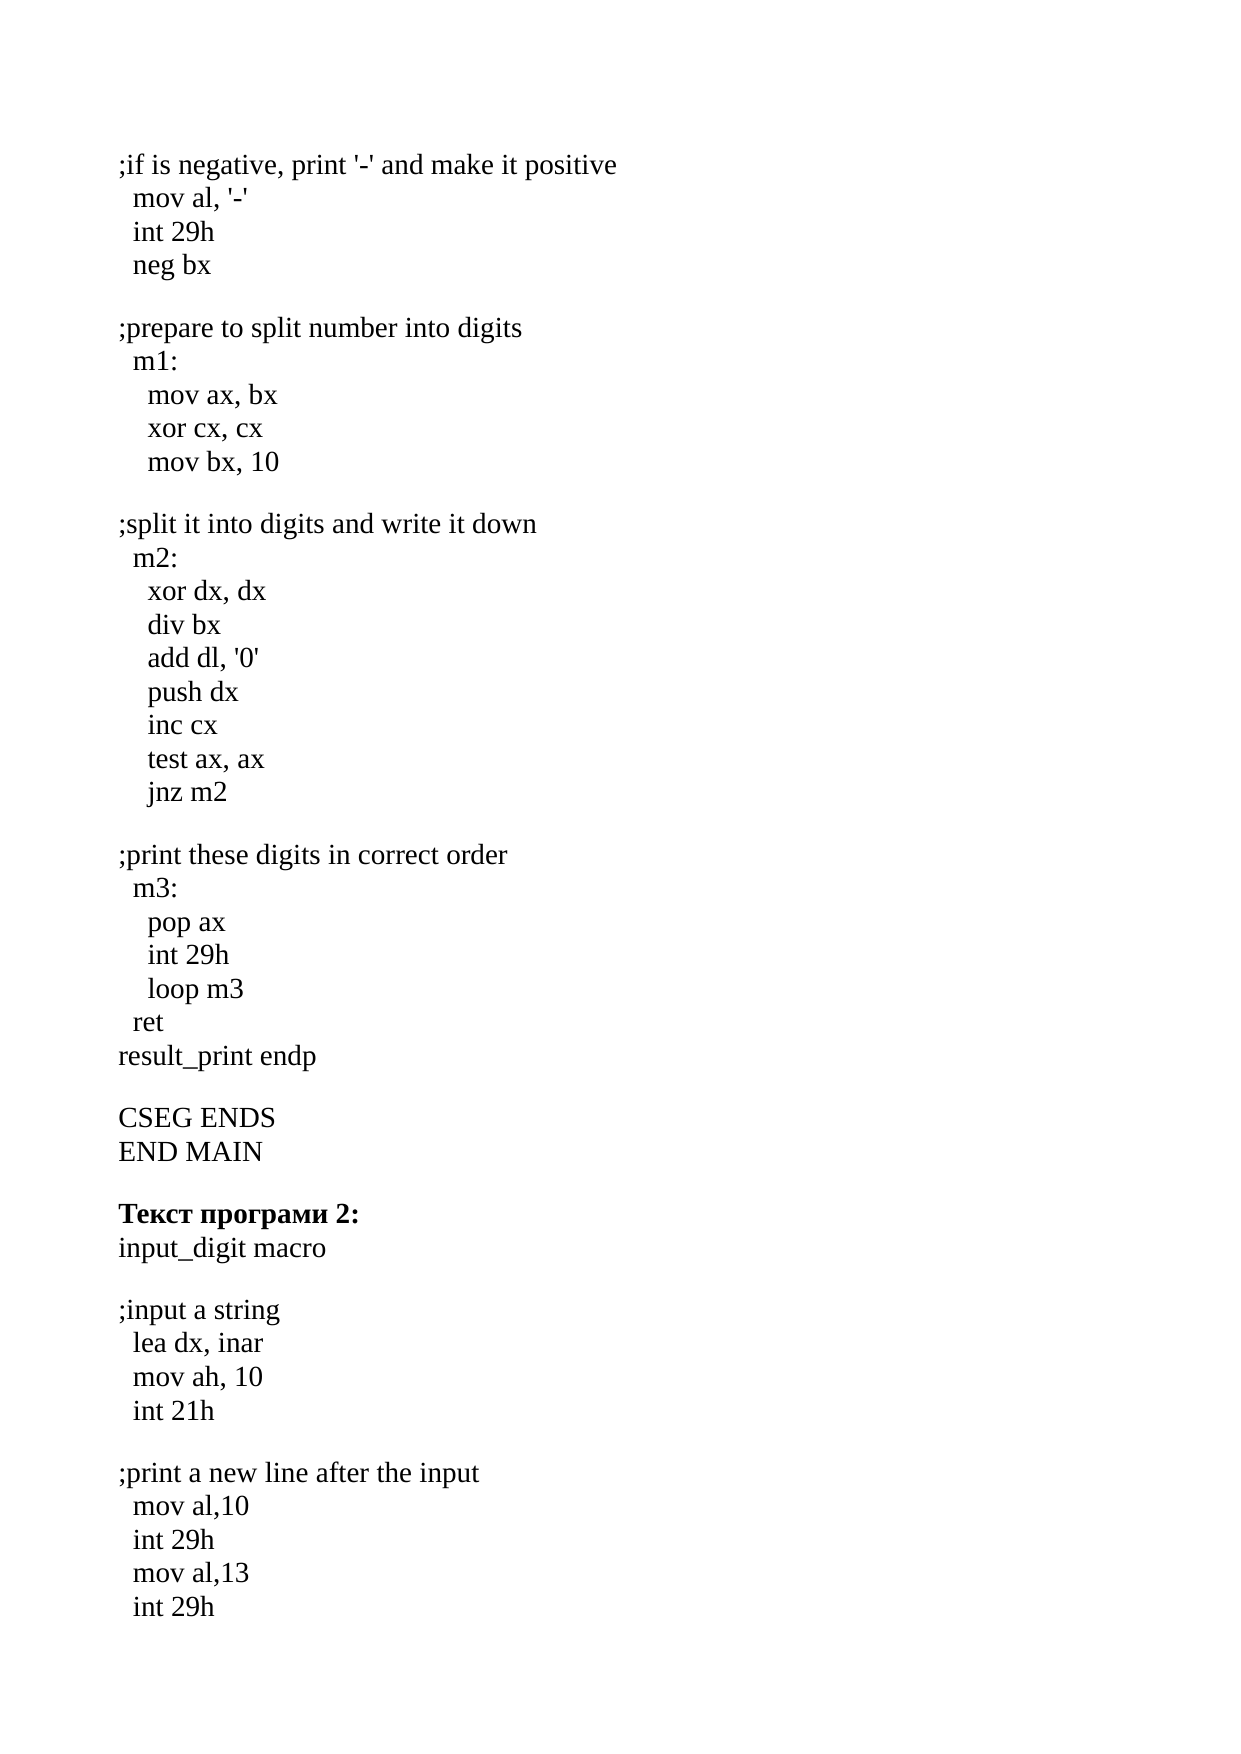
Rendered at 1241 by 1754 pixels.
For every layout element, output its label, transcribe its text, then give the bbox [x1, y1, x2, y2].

text ;print a new line after the input [118, 1455, 1122, 1488]
text int 29h [118, 1589, 1122, 1623]
text ;prepare to split number into digits [118, 310, 1122, 343]
text mov ax, bx [118, 377, 1122, 410]
text mov al,13 [118, 1556, 1122, 1589]
text ret [118, 1004, 1122, 1038]
text add dl, '0' [118, 640, 1122, 674]
text m2: [118, 540, 1122, 573]
text ;split it into digits and write it down [118, 506, 1122, 540]
text loop m3 [118, 971, 1122, 1004]
text int 29h [118, 214, 1122, 247]
text Текст програми 2: [118, 1196, 1122, 1230]
text result_print endp [118, 1038, 1122, 1072]
text mov al,10 [118, 1488, 1122, 1522]
text test ax, ax [118, 741, 1122, 774]
text mov al, '-' [118, 180, 1122, 214]
text ;if is negative, print '-' and make it positive [118, 147, 1122, 180]
text xor cx, cx [118, 410, 1122, 444]
text ;input a string [118, 1292, 1122, 1326]
text int 29h [118, 1522, 1122, 1556]
text input_digit macro [118, 1230, 1122, 1263]
text int 29h [118, 937, 1122, 971]
text lea dx, inar [118, 1326, 1122, 1359]
text div bx [118, 607, 1122, 640]
text xor dx, dx [118, 573, 1122, 607]
text neg bx [118, 247, 1122, 281]
text mov bx, 10 [118, 444, 1122, 477]
text pop ax [118, 904, 1122, 937]
text int 21h [118, 1393, 1122, 1426]
text inc cx [118, 707, 1122, 741]
text CSEG ENDS [118, 1100, 1122, 1134]
text jnz m2 [118, 774, 1122, 808]
text push dx [118, 674, 1122, 707]
text mov ah, 10 [118, 1359, 1122, 1393]
text m3: [118, 870, 1122, 904]
text ;print these digits in correct order [118, 837, 1122, 870]
text END MAIN [118, 1134, 1122, 1167]
text m1: [118, 343, 1122, 377]
